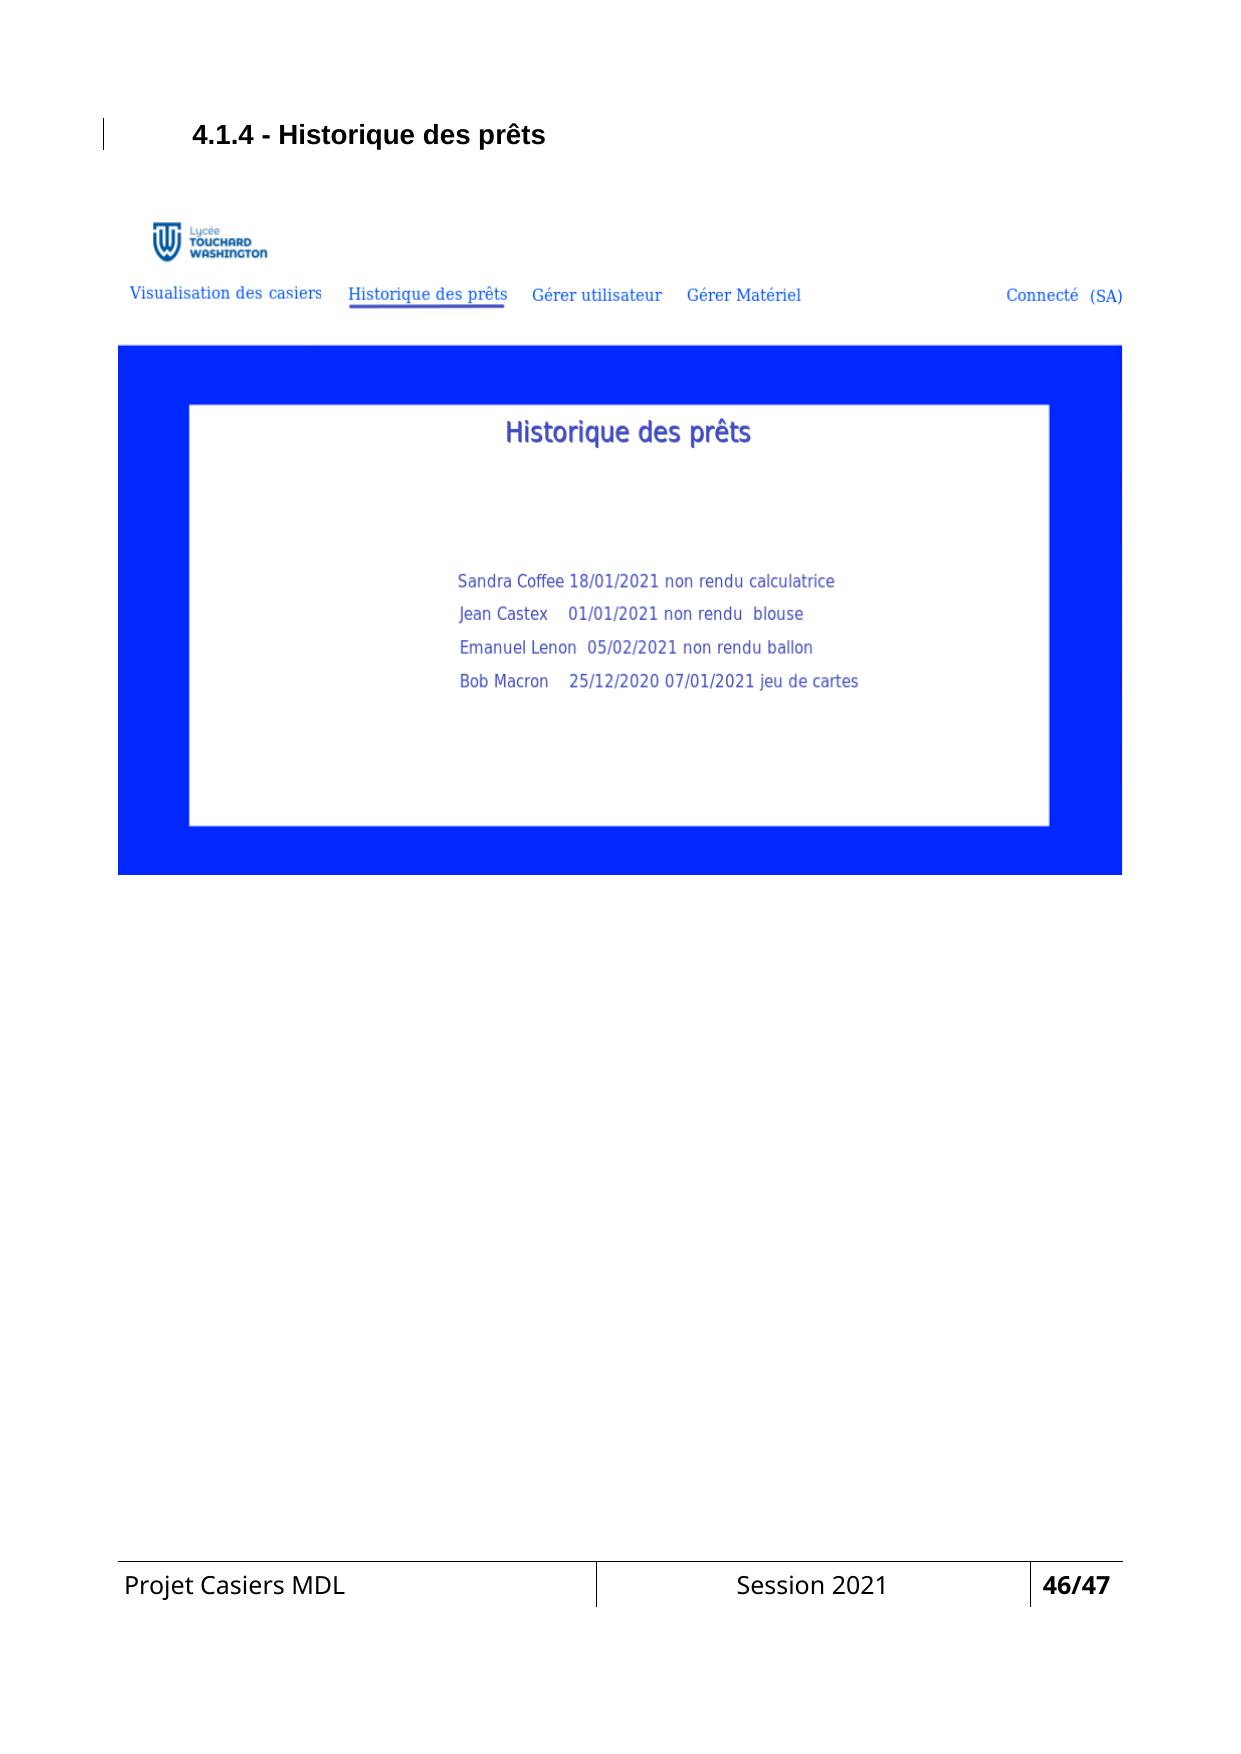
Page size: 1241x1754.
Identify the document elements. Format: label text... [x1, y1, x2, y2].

picture [118, 201, 1123, 875]
subtitle 4.1.4 - Historique des prêts [118, 118, 1122, 150]
